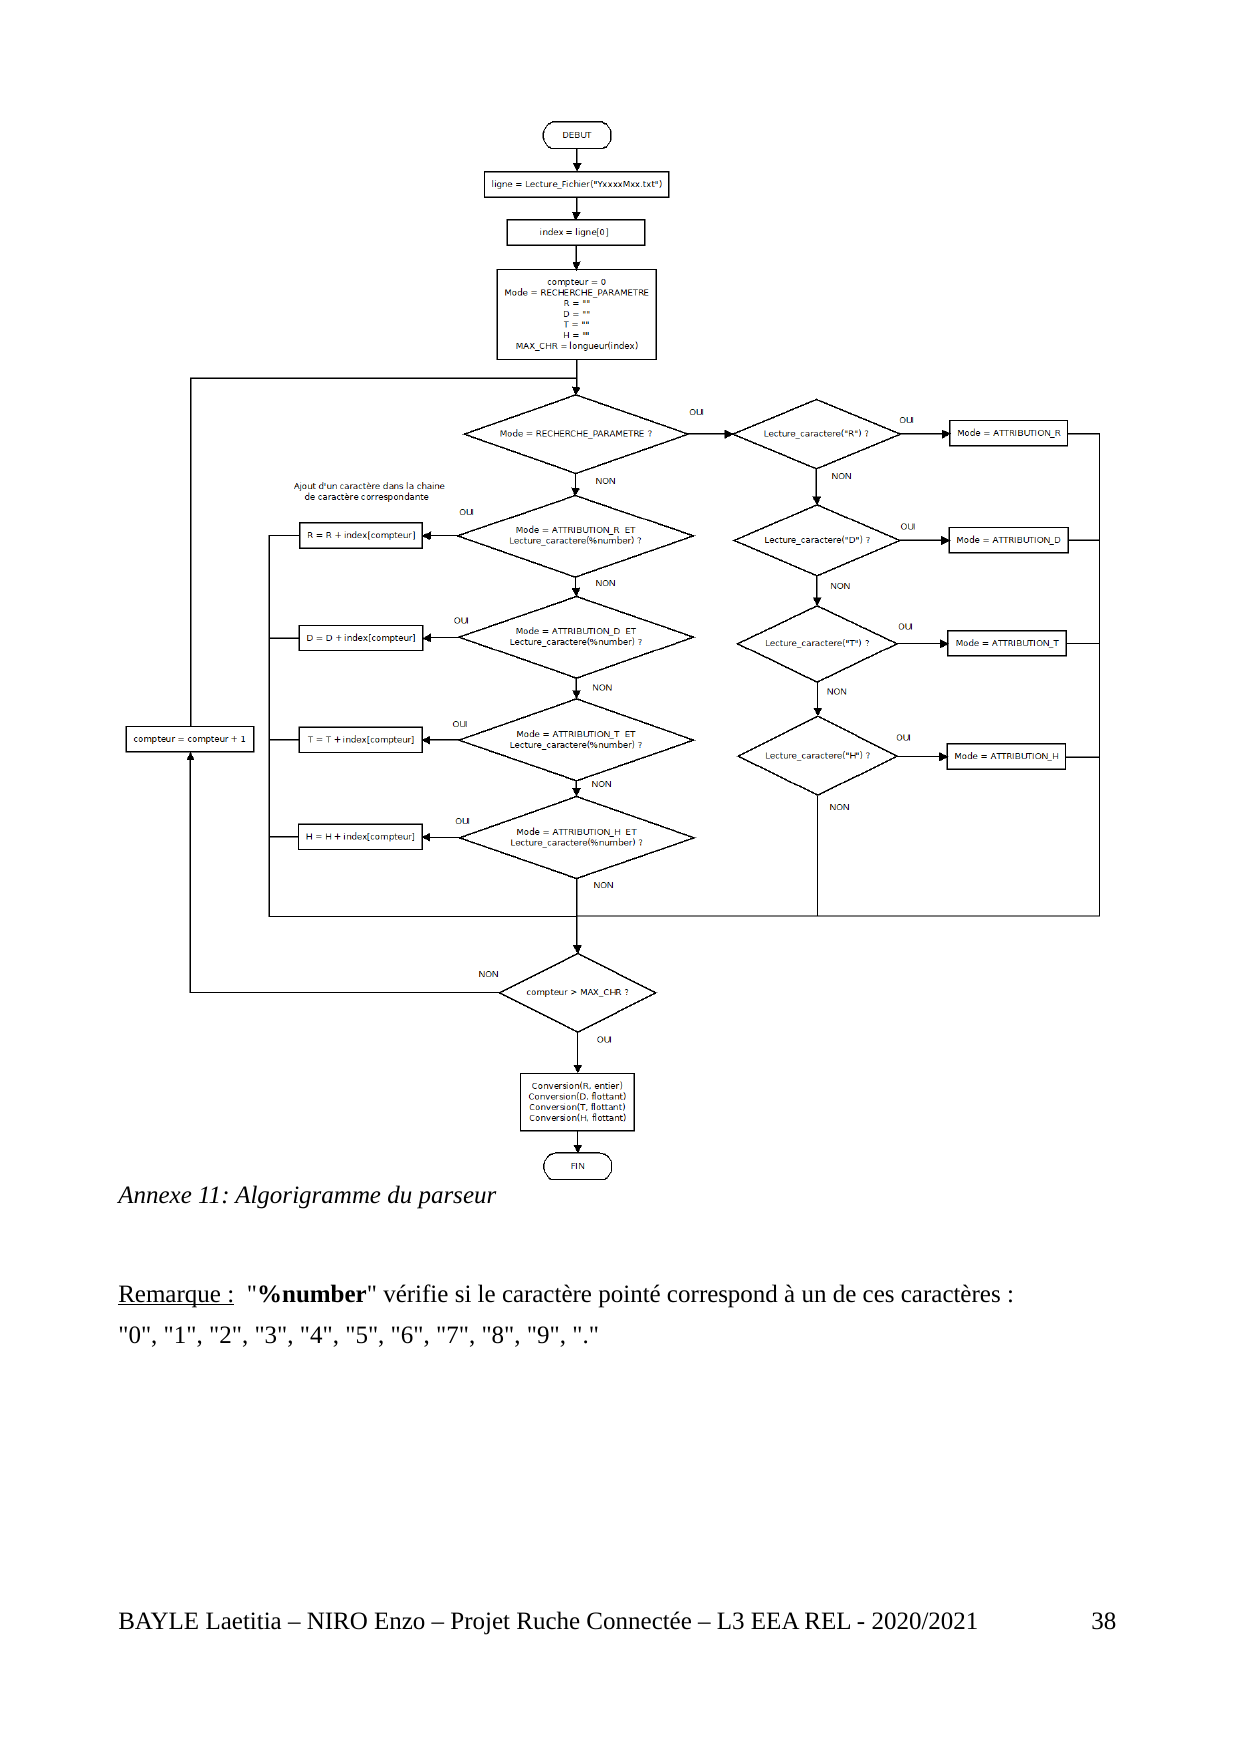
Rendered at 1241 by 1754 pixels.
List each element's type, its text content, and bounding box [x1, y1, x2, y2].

picture [118, 121, 1123, 1181]
text Remarque : "%number" vérifie si le caractère pointé correspond à un de ces caractères : [118, 1279, 1122, 1308]
text "0", "1", "2", "3", "4", "5", "6", "7", "8", "9", "." [118, 1320, 1122, 1349]
text Annexe 11: Algorigramme du parseur [118, 1181, 1122, 1209]
